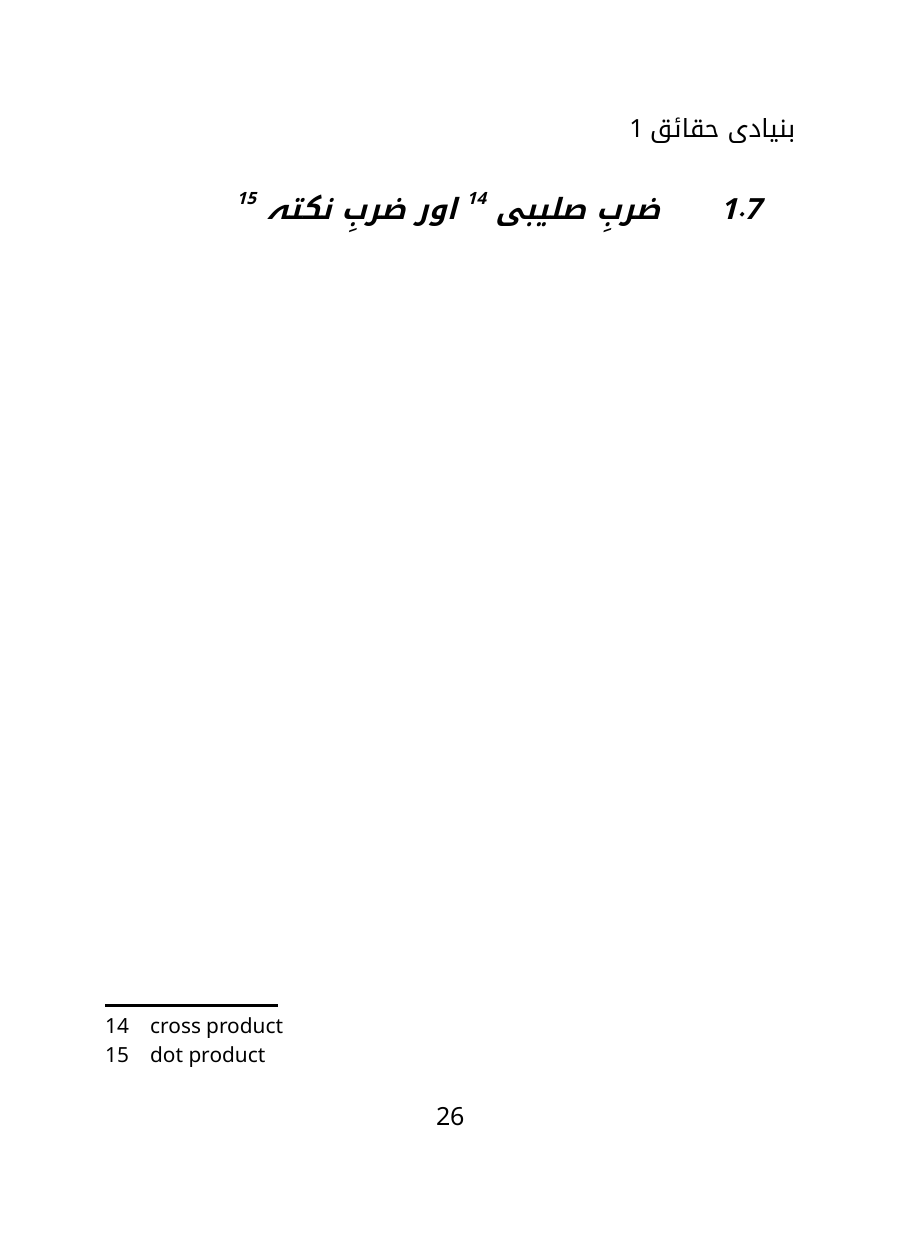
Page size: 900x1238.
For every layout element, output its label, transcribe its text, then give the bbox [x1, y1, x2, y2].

list cross product [105, 1012, 795, 1040]
list dot product [105, 1040, 795, 1068]
subtitle ضربِ صلیبی اور ضربِ نکتہ [105, 182, 720, 238]
